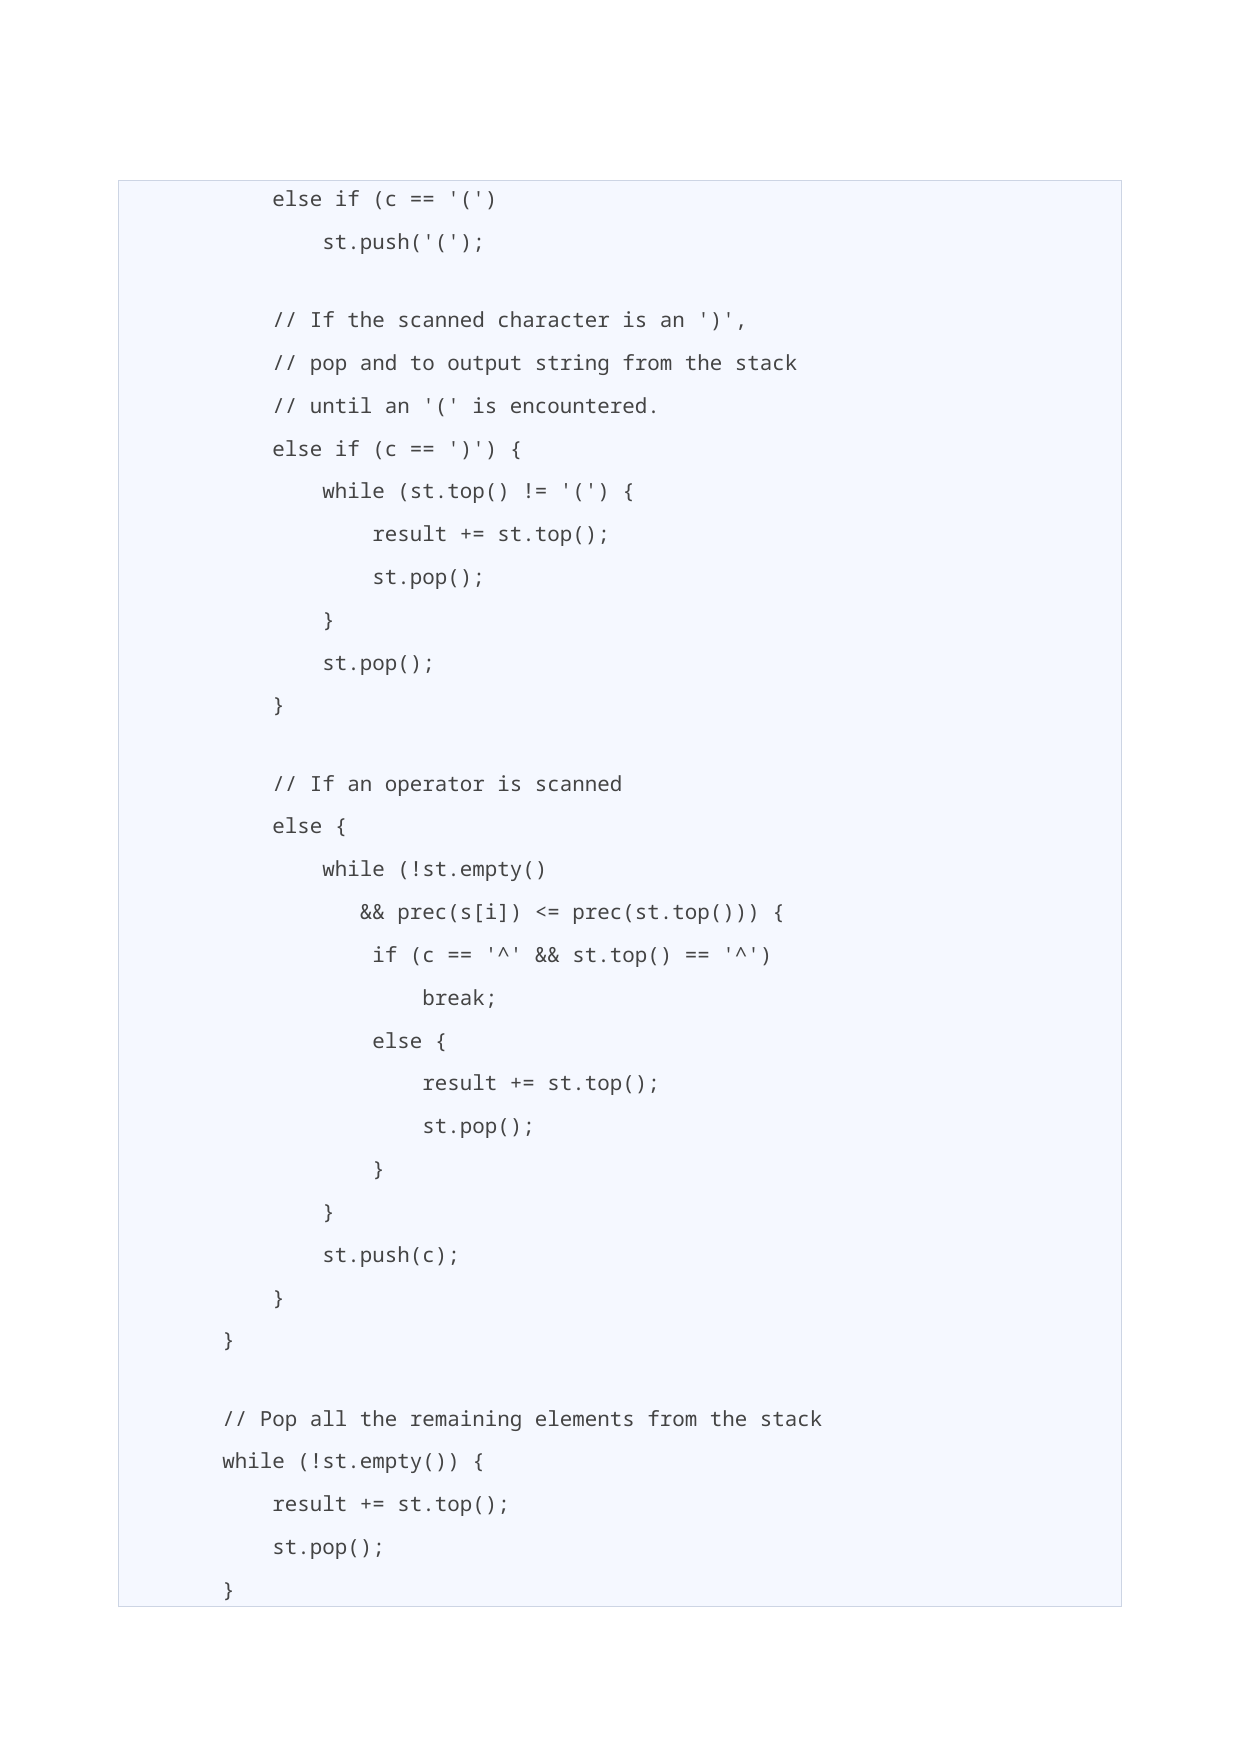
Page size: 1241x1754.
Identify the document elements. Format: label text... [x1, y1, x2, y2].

text else { [119, 1022, 1121, 1054]
text st.pop(); [119, 558, 1121, 591]
text while (!st.empty() [119, 851, 1121, 883]
text else if (c == '(') [119, 181, 1121, 213]
text // Pop all the remaining elements from the stack [119, 1400, 1121, 1432]
text while (st.top() != '(') { [119, 473, 1121, 505]
text st.pop(); [119, 1528, 1121, 1561]
text } [119, 1571, 1121, 1606]
text else if (c == ')') { [119, 430, 1121, 462]
text } [119, 1321, 1121, 1354]
text // If the scanned character is an ')', [119, 301, 1121, 334]
text && prec(s[i]) <= prec(st.top())) { [119, 893, 1121, 926]
text result += st.top(); [119, 1064, 1121, 1097]
text // If an operator is scanned [119, 765, 1121, 797]
text } [119, 1193, 1121, 1226]
text st.pop(); [119, 644, 1121, 676]
text while (!st.empty()) { [119, 1442, 1121, 1475]
text break; [119, 979, 1121, 1011]
text } [119, 1279, 1121, 1311]
text } [119, 1150, 1121, 1183]
text } [119, 687, 1121, 719]
text // pop and to output string from the stack [119, 344, 1121, 377]
text else { [119, 808, 1121, 840]
text st.pop(); [119, 1107, 1121, 1140]
text result += st.top(); [119, 1485, 1121, 1518]
text st.push(c); [119, 1236, 1121, 1268]
text result += st.top(); [119, 515, 1121, 548]
text // until an '(' is encountered. [119, 387, 1121, 419]
text } [119, 601, 1121, 633]
text if (c == '^' && st.top() == '^') [119, 936, 1121, 969]
text st.push('('); [119, 223, 1121, 256]
